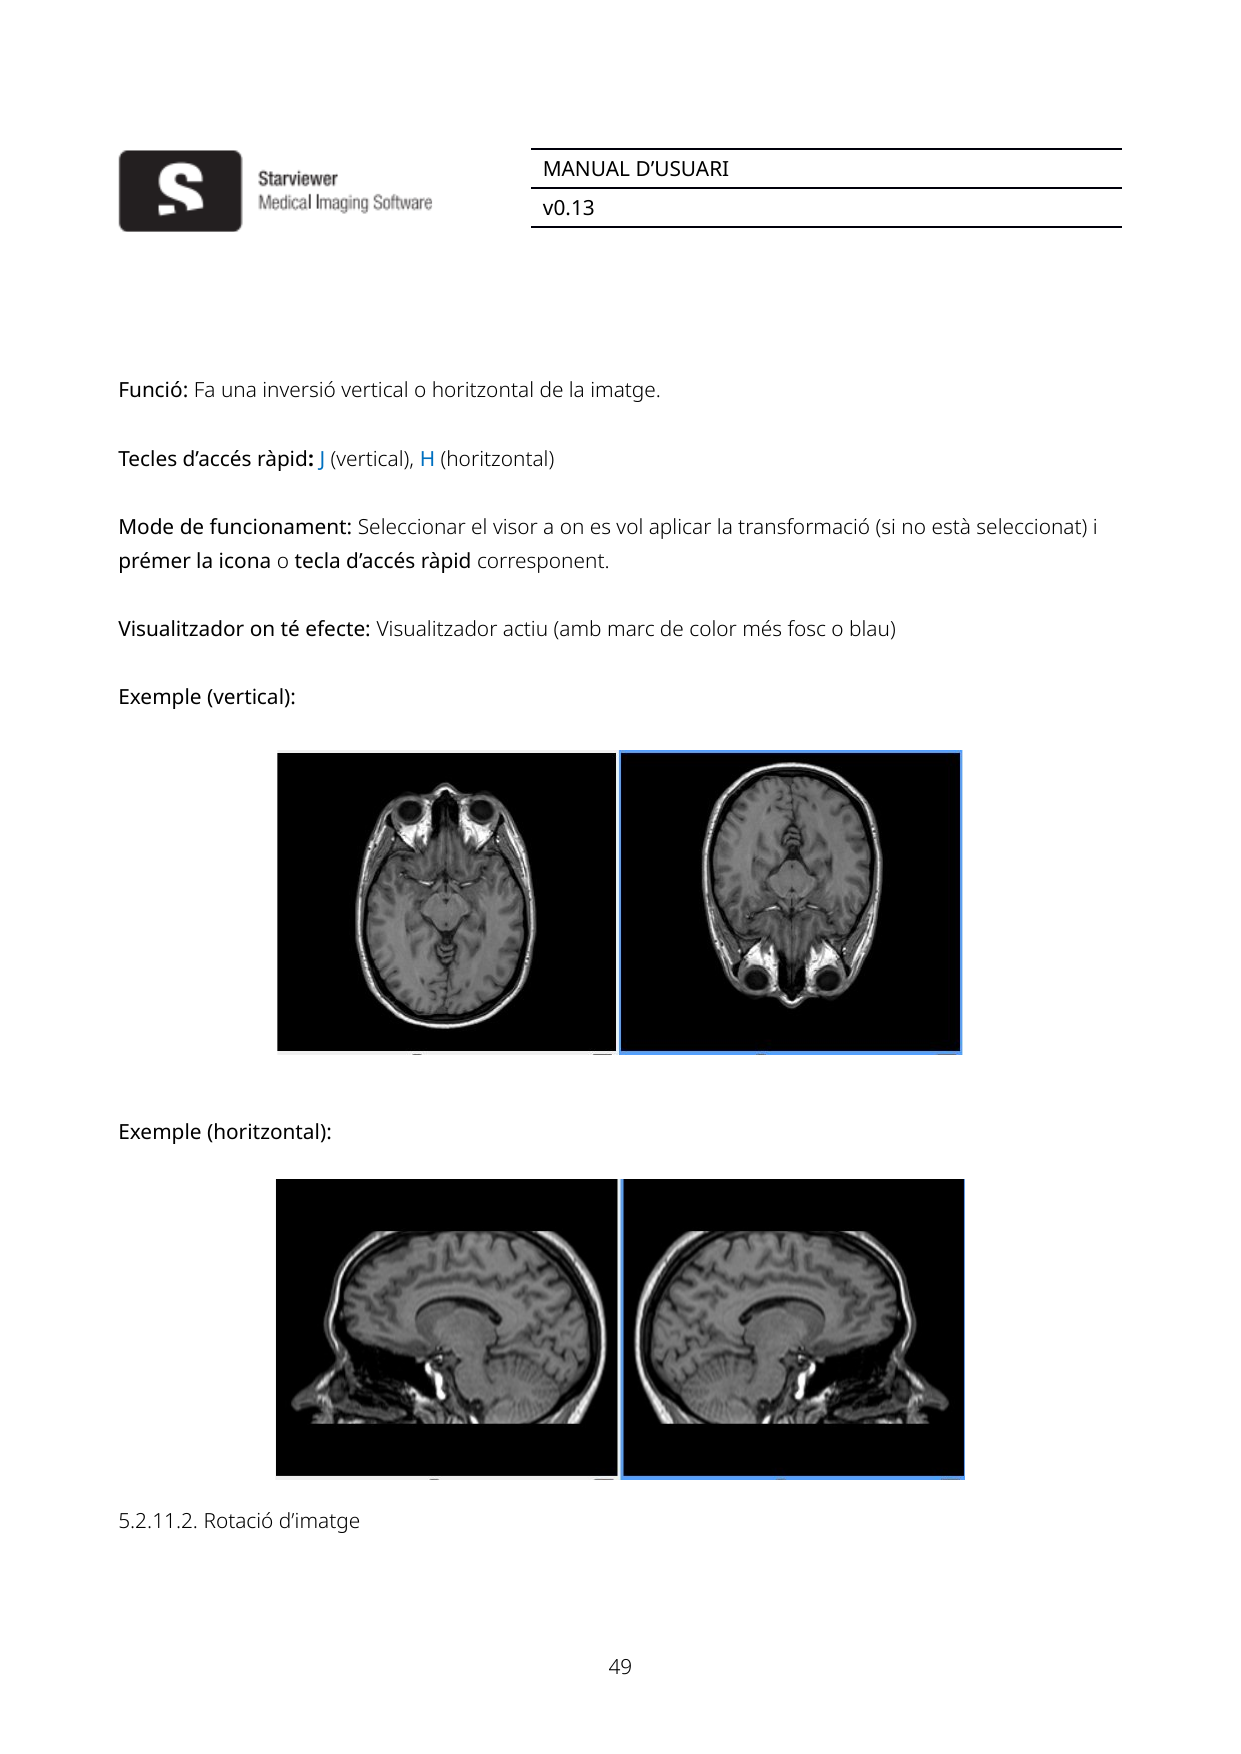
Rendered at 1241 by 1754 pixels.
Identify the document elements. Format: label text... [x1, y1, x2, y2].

picture [275, 1179, 965, 1480]
text Visualitzador on té efecte: Visualitzador actiu (amb marc de color més fosc o blau) [118, 614, 1122, 642]
text Exemple (vertical): [118, 682, 1122, 711]
subtitle Rotació d’imatge [118, 1506, 1122, 1534]
picture [277, 750, 963, 1055]
text Funció: Fa una inversió vertical o horitzontal de la imatge. [118, 376, 1122, 404]
text Mode de funcionament: Seleccionar el visor a on es vol aplicar la transformació (si no està seleccionat) i prémer la icona o tecla d’accés ràpid corresponent. [118, 512, 1122, 574]
text Exemple (horitzontal): [118, 1117, 1122, 1145]
text Tecles d’accés ràpid: J (vertical), H (horitzontal) [118, 444, 1122, 472]
